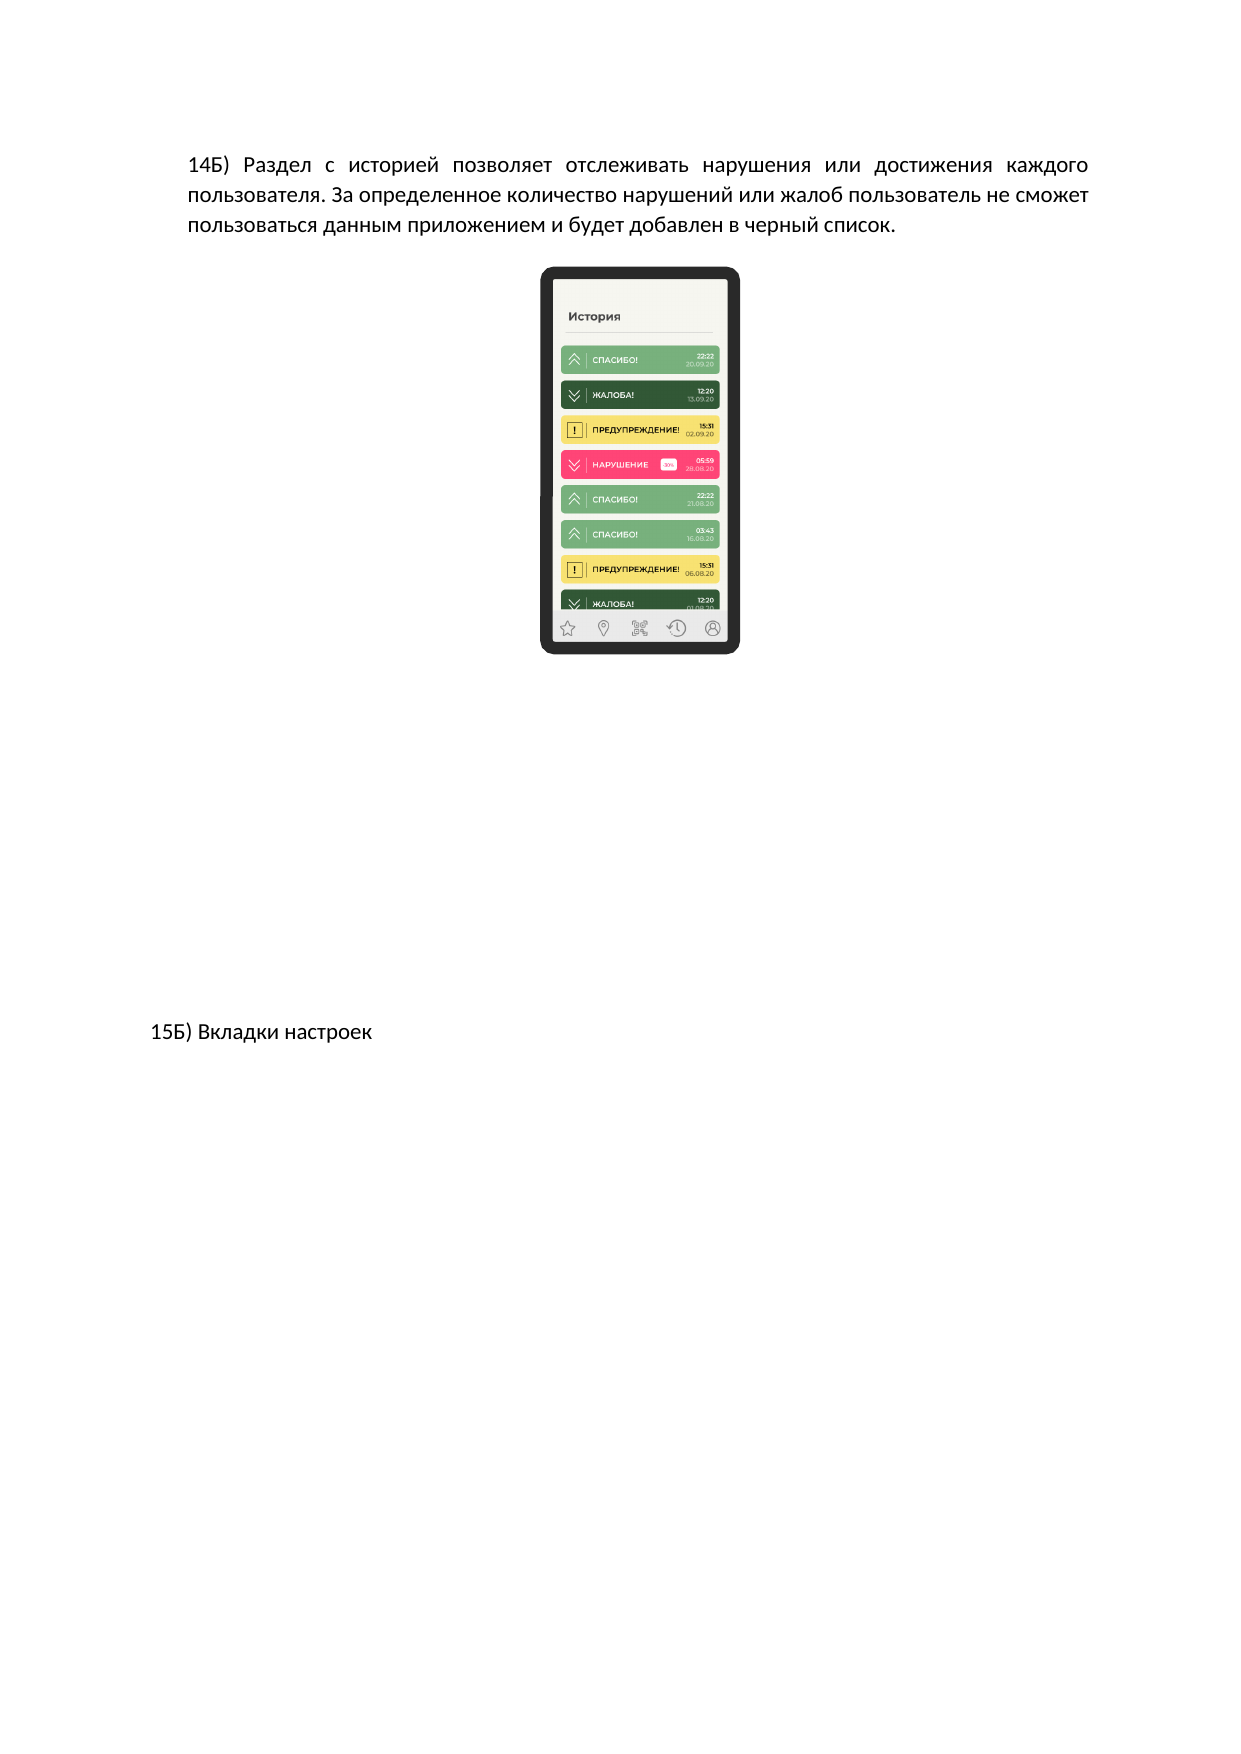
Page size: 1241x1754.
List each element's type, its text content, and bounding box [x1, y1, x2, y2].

picture [553, 280, 727, 641]
text 15Б) Вкладки настроек [150, 1017, 1090, 1045]
text 14Б) Раздел с историей позволяет отслеживать нарушения или достижения каждого пользователя. За определенное количество нарушений или жалоб пользователь не сможет пользоваться данным приложением и будет добавлен в черный список. [187, 150, 1090, 238]
